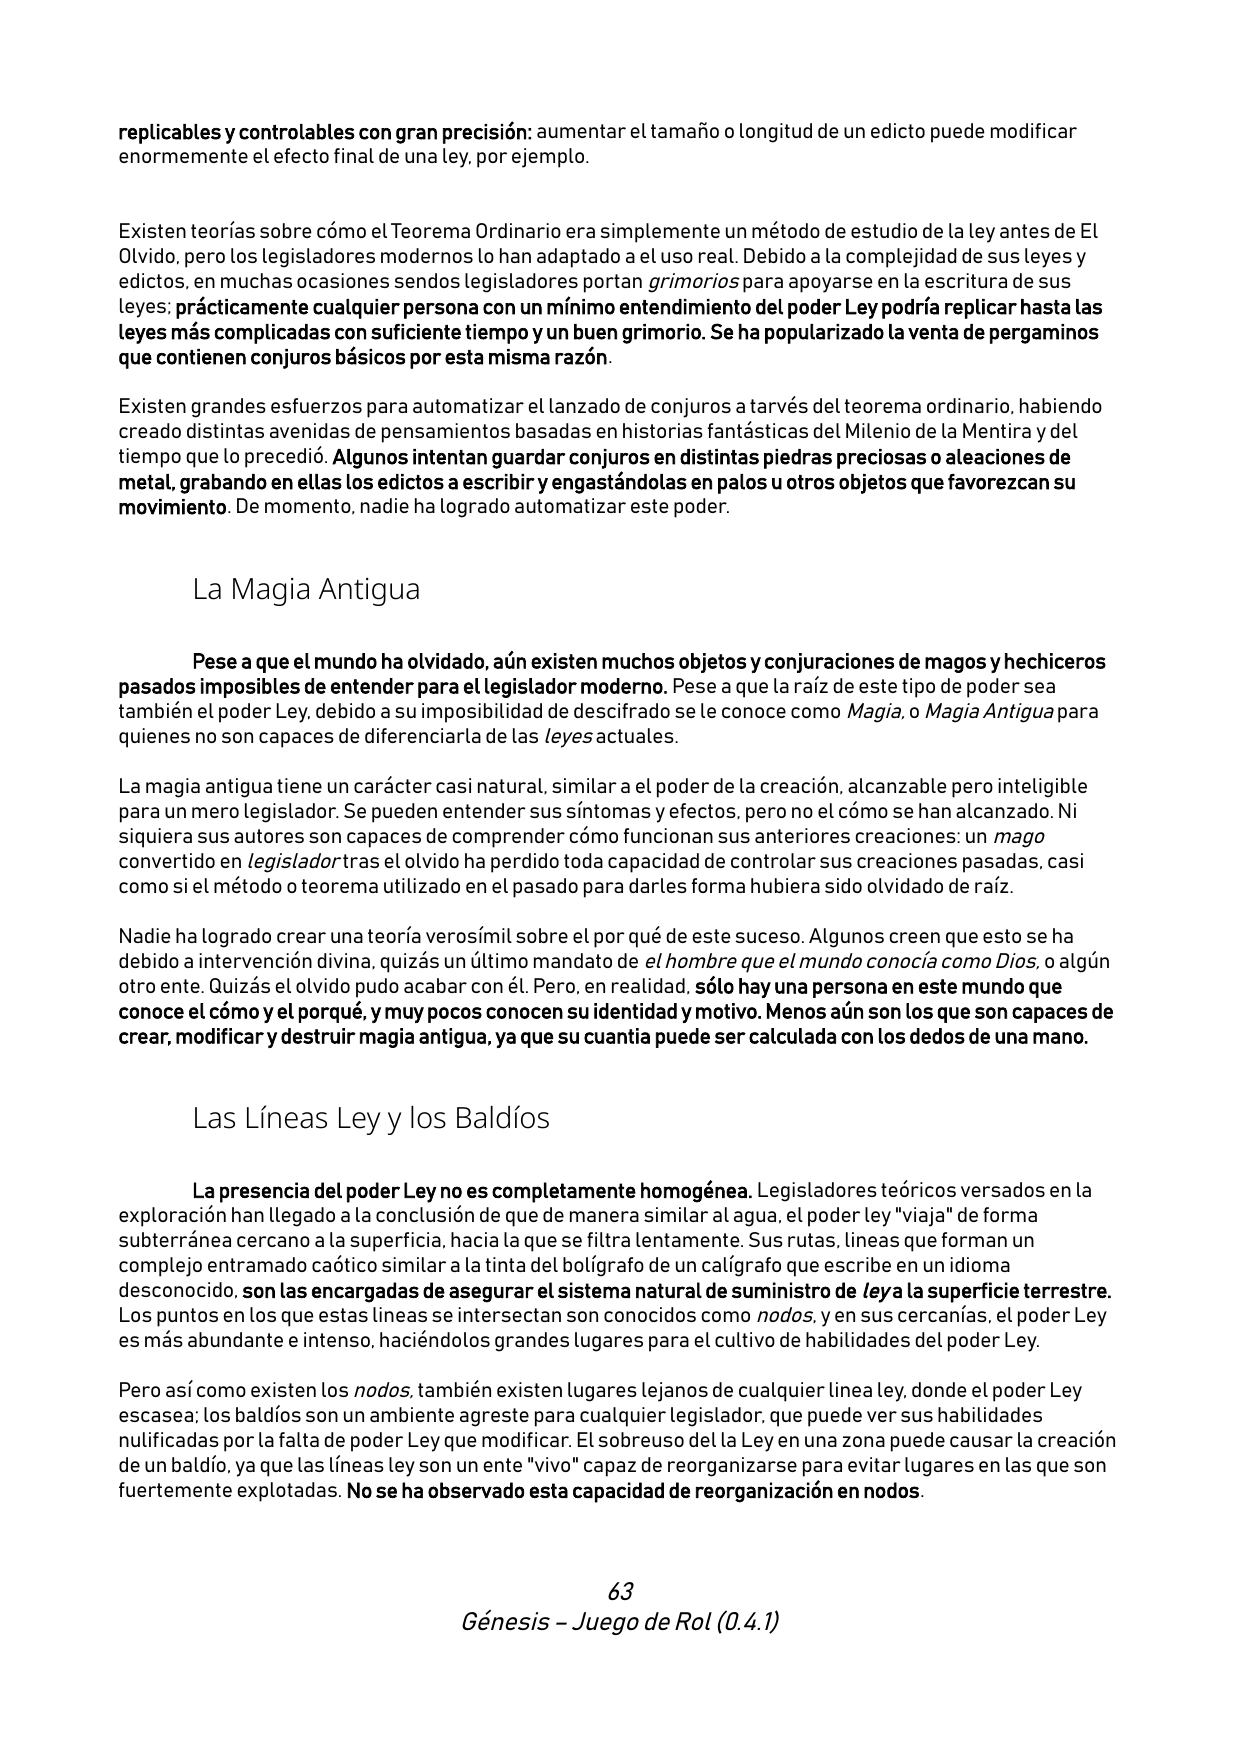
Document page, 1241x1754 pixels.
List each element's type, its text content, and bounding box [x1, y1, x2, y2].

text Pero así como existen los nodos, también existen lugares lejanos de cualquier linea ley, donde el poder Ley escasea; los baldíos son un ambiente agreste para cualquier legislador, que puede ver sus habilidades nulificadas por la falta de poder Ley que modificar. El sobreuso del la Ley en una zona puede causar la creación de un baldío, ya que las líneas ley son un ente "vivo" capaz de reorganizarse para evitar lugares en las que son fuertemente explotadas. No se ha observado esta capacidad de reorganización en nodos. [118, 1377, 1122, 1502]
subtitle La Magia Antigua [118, 568, 1122, 608]
text Nadie ha logrado crear una teoría verosímil sobre el por qué de este suceso. Algunos creen que esto se ha debido a intervención divina, quizás un último mandato de el hombre que el mundo conocía como Dios, o algún otro ente. Quizás el olvido pudo acabar con él. Pero, en realidad, sólo hay una persona en este mundo que conoce el cómo y el porqué, y muy pocos conocen su identidad y motivo. Menos aún son los que son capaces de crear, modificar y destruir magia antigua, ya que su cuantia puede ser calculada con los dedos de una mano. [118, 922, 1122, 1047]
text replicables y controlables con gran precisión: aumentar el tamaño o longitud de un edicto puede modificar enormemente el efecto final de una ley, por ejemplo. [118, 118, 1122, 168]
text Pese a que el mundo ha olvidado, aún existen muchos objetos y conjuraciones de magos y hechiceros pasados imposibles de entender para el legislador moderno. Pese a que la raíz de este tipo de poder sea también el poder Ley, debido a su imposibilidad de descifrado se le conoce como Magia, o Magia Antigua para quienes no son capaces de diferenciarla de las leyes actuales. [118, 647, 1122, 747]
text La magia antigua tiene un carácter casi natural, similar a el poder de la creación, alcanzable pero inteligible para un mero legislador. Se pueden entender sus síntomas y efectos, pero no el cómo se han alcanzado. Ni siquiera sus autores son capaces de comprender cómo funcionan sus anteriores creaciones: un mago convertido en legislador tras el olvido ha perdido toda capacidad de controlar sus creaciones pasadas, casi como si el método o teorema utilizado en el pasado para darles forma hubiera sido olvidado de raíz. [118, 772, 1122, 897]
subtitle Las Líneas Ley y los Baldíos [118, 1097, 1122, 1137]
text Existen teorías sobre cómo el Teorema Ordinario era simplemente un método de estudio de la ley antes de El Olvido, pero los legisladores modernos lo han adaptado a el uso real. Debido a la complejidad de sus leyes y edictos, en muchas ocasiones sendos legisladores portan grimorios para apoyarse en la escritura de sus leyes; prácticamente cualquier persona con un mínimo entendimiento del poder Ley podría replicar hasta las leyes más complicadas con suficiente tiempo y un buen grimorio. Se ha popularizado la venta de pergaminos que contienen conjuros básicos por esta misma razón. [118, 218, 1122, 368]
text Existen grandes esfuerzos para automatizar el lanzado de conjuros a tarvés del teorema ordinario, habiendo creado distintas avenidas de pensamientos basadas en historias fantásticas del Milenio de la Mentira y del tiempo que lo precedió. Algunos intentan guardar conjuros en distintas piedras preciosas o aleaciones de metal, grabando en ellas los edictos a escribir y engastándolas en palos u otros objetos que favorezcan su movimiento. De momento, nadie ha logrado automatizar este poder. [118, 393, 1122, 518]
text La presencia del poder Ley no es completamente homogénea. Legisladores teóricos versados en la exploración han llegado a la conclusión de que de manera similar al agua, el poder ley "viaja" de forma subterránea cercano a la superficia, hacia la que se filtra lentamente. Sus rutas, lineas que forman un complejo entramado caótico similar a la tinta del bolígrafo de un calígrafo que escribe en un idioma desconocido, son las encargadas de asegurar el sistema natural de suministro de ley a la superficie terrestre. Los puntos en los que estas lineas se intersectan son conocidos como nodos, y en sus cercanías, el poder Ley es más abundante e intenso, haciéndolos grandes lugares para el cultivo de habilidades del poder Ley. [118, 1177, 1122, 1352]
